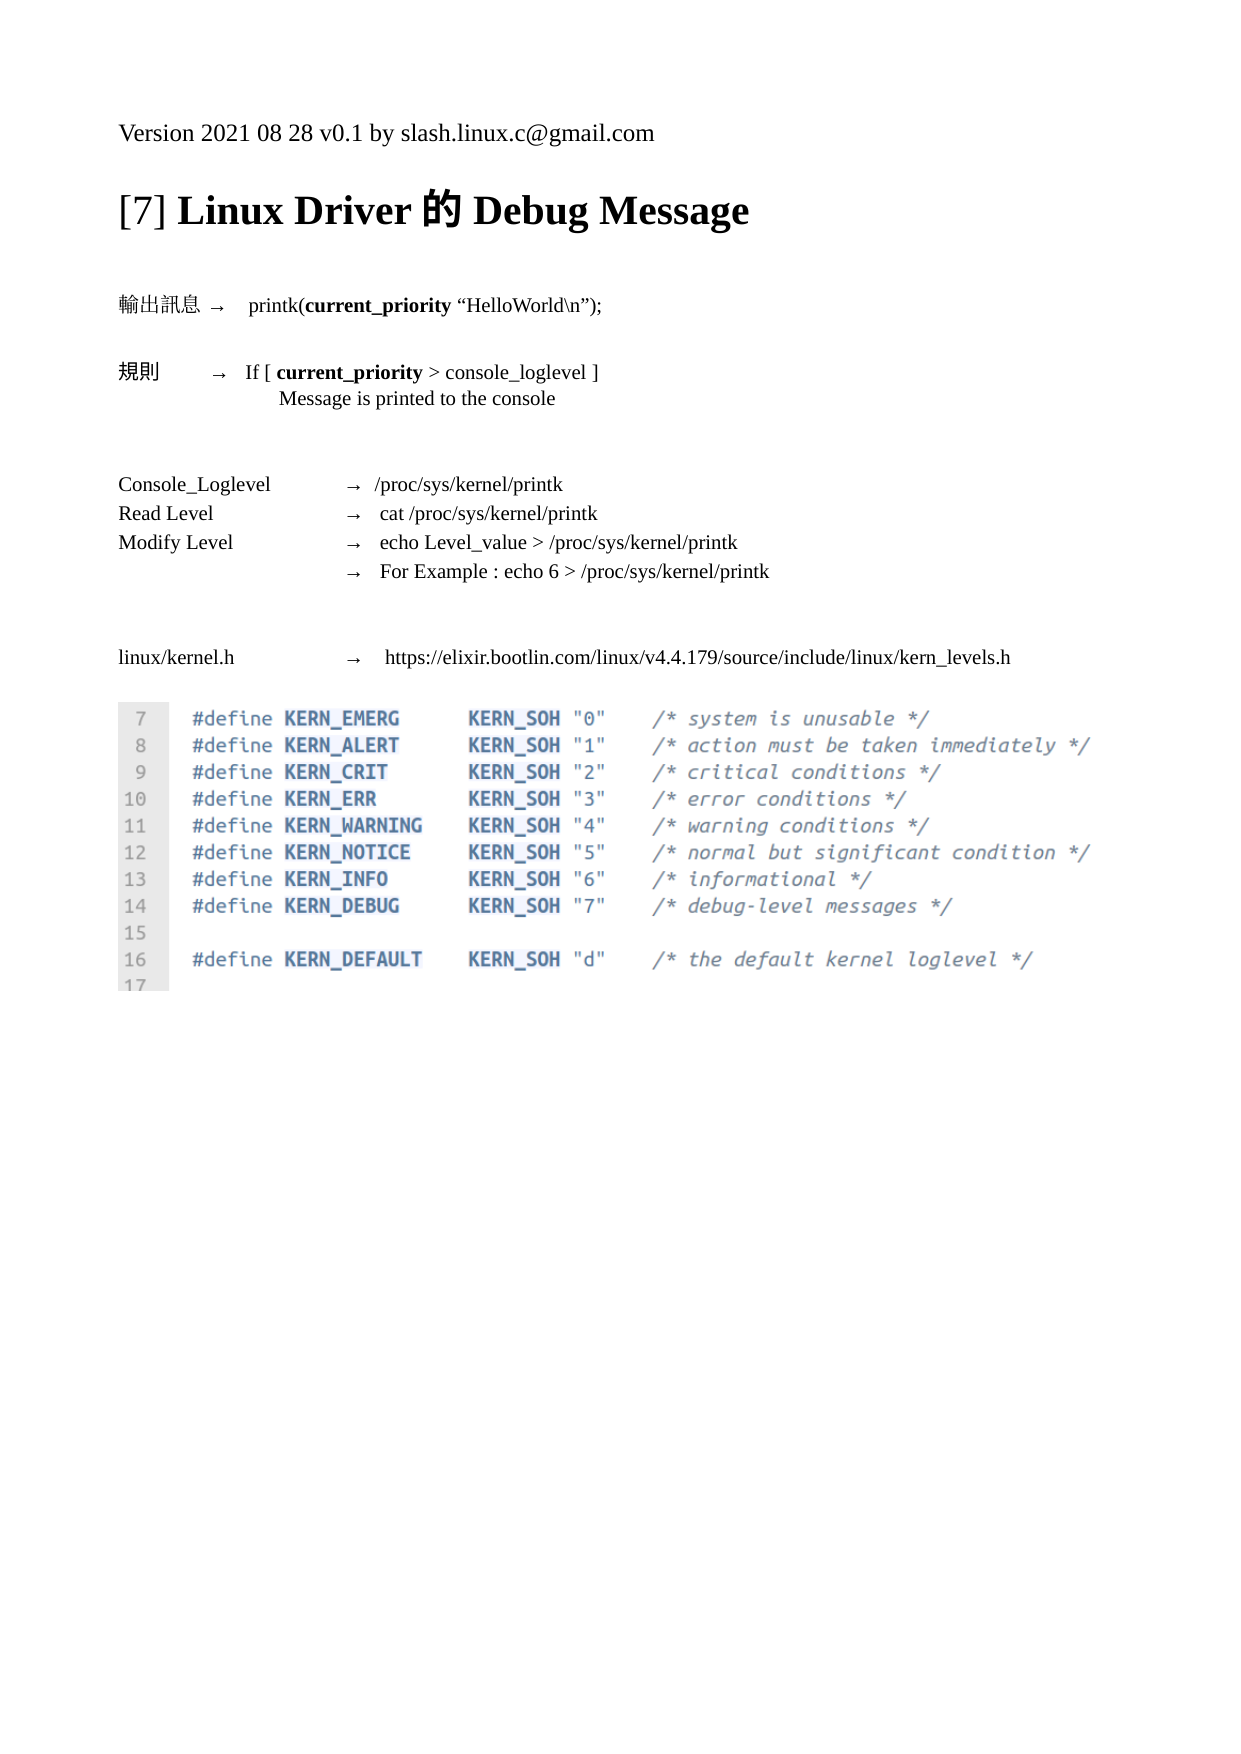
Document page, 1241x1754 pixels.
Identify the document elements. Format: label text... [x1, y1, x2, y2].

text Modify Level → echo Level_value > /proc/sys/kernel/printk [118, 530, 1122, 554]
text Console_Loglevel → /proc/sys/kernel/printk [118, 472, 1122, 496]
text linux/kernel.h → https://elixir.bootlin.com/linux/v4.4.179/source/include/linux/kern_levels.h [118, 645, 1122, 669]
text → For Example : echo 6 > /proc/sys/kernel/printk [118, 559, 1122, 583]
picture [118, 702, 1123, 991]
text Read Level → cat /proc/sys/kernel/printk [118, 501, 1122, 525]
subtitle [7] Linux Driver 的 Debug Message [118, 176, 1122, 237]
text 輸出訊息 → printk(current_priority “HelloWorld\n”); [118, 293, 1122, 317]
text Message is printed to the console [118, 386, 1122, 409]
text 規則 → If [ current_priority > console_loglevel ] [118, 355, 1122, 386]
